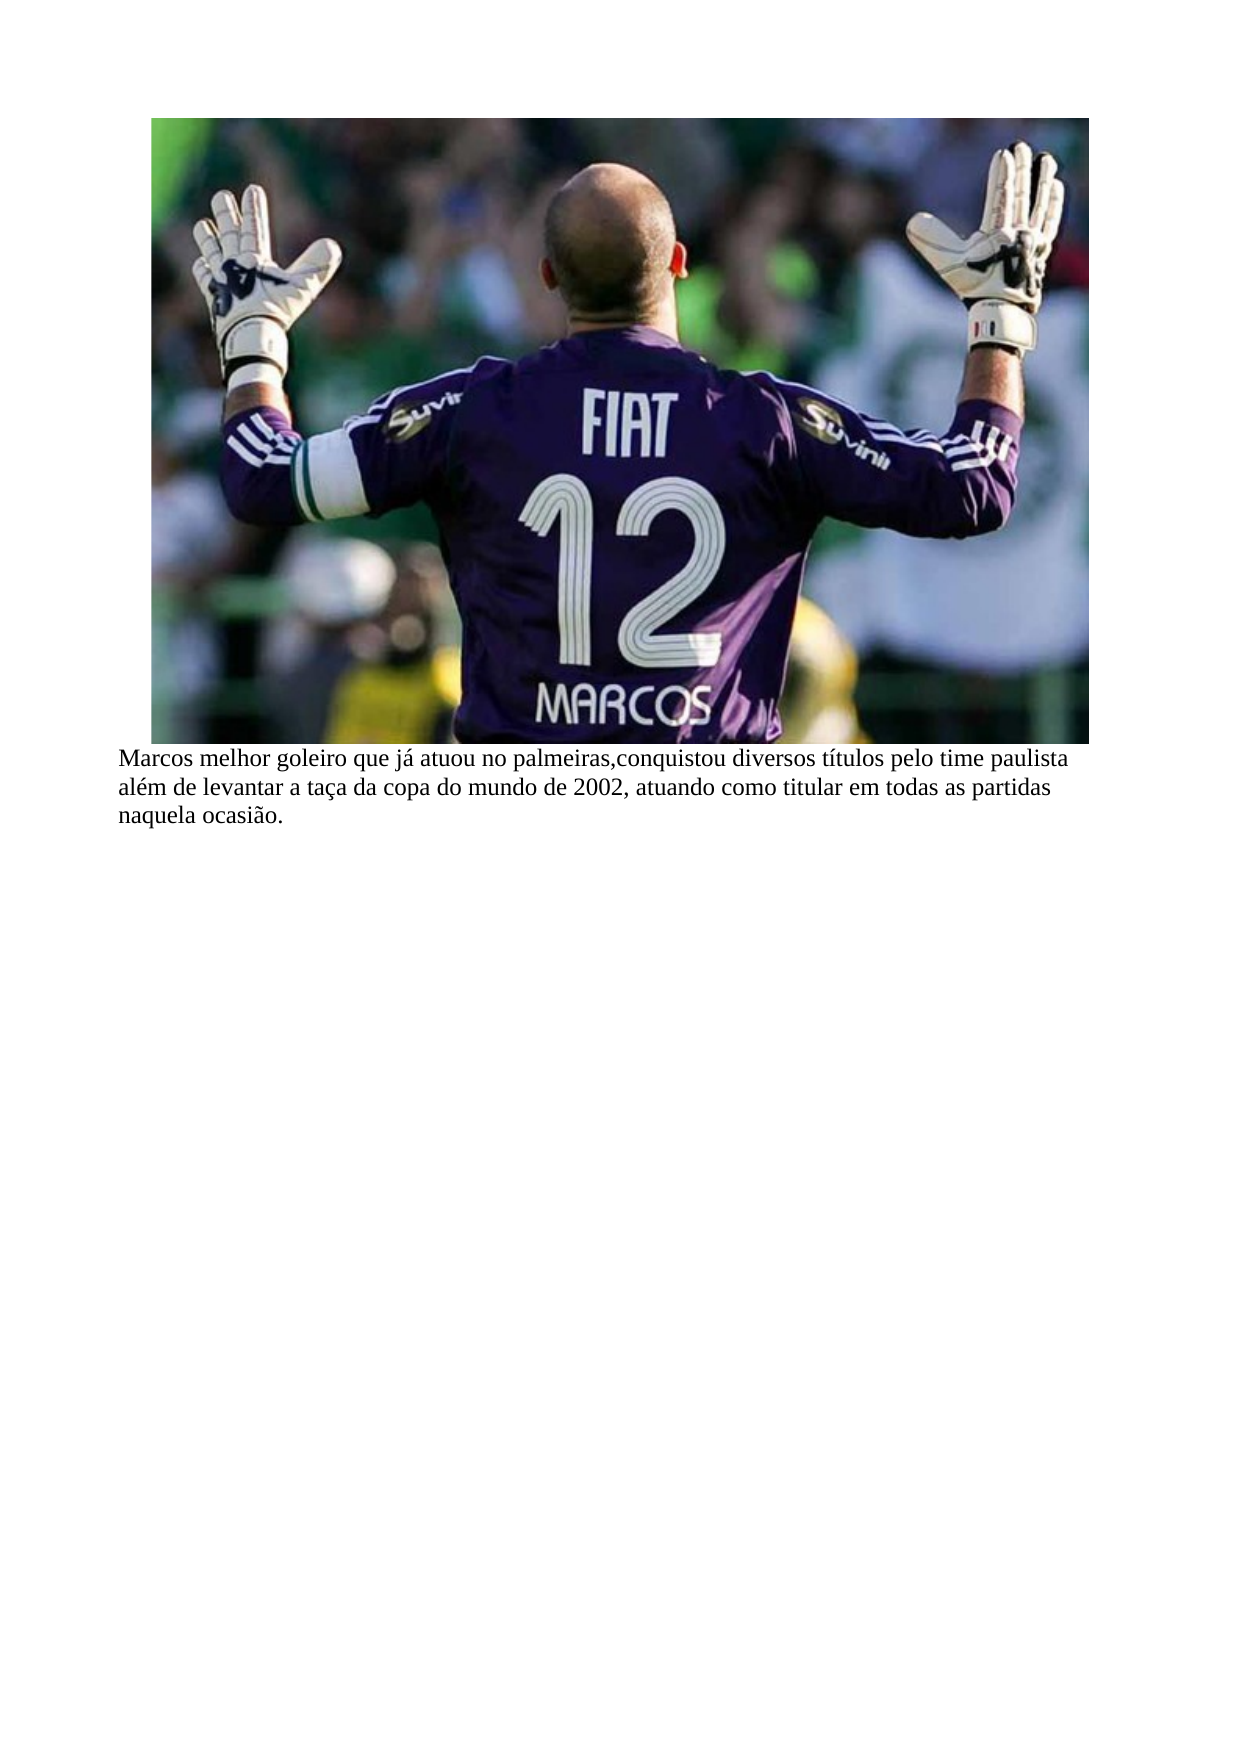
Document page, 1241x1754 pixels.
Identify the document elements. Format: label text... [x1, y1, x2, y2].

text Marcos melhor goleiro que já atuou no palmeiras,conquistou diversos títulos pelo time paulista [118, 118, 1122, 772]
text além de levantar a taça da copa do mundo de 2002, atuando como titular em todas as partidas naquela ocasião. [118, 772, 1122, 829]
picture [151, 118, 1089, 744]
